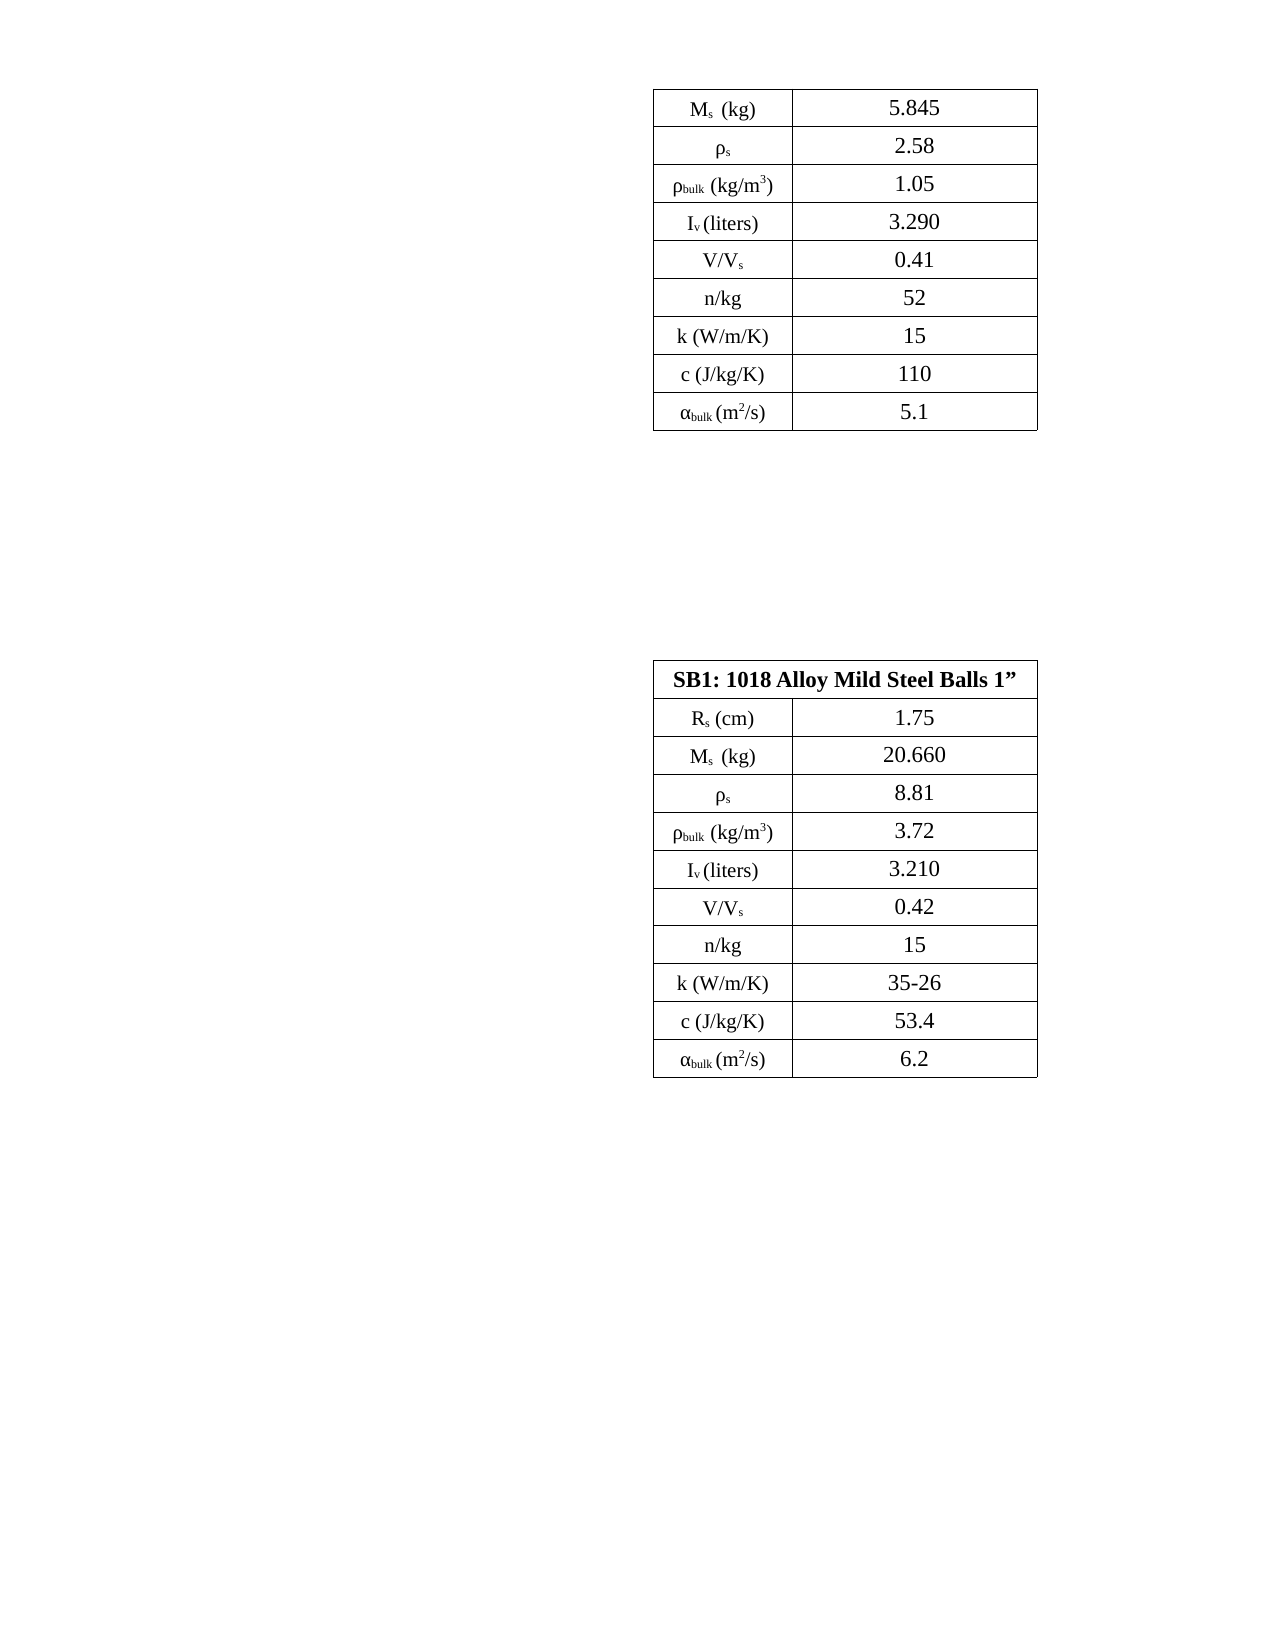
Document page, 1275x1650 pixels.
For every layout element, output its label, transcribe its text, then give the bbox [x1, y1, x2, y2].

table_cell c (J/kg/K) [654, 1002, 792, 1039]
table_cell 3.290 [793, 203, 1037, 240]
table_cell c (J/kg/K) [654, 355, 792, 392]
table_cell 52 [793, 279, 1037, 316]
table_cell n/kg [654, 279, 792, 316]
table_cell 53.4 [793, 1002, 1037, 1039]
table_cell Ms (kg) [654, 737, 792, 774]
table_cell Ms (kg) [654, 90, 792, 126]
table_cell 3.210 [793, 851, 1037, 887]
table_cell 15 [793, 926, 1037, 963]
table_cell Iv (liters) [654, 203, 792, 240]
table_cell 5.1 [793, 393, 1037, 430]
table_cell k (W/m/K) [654, 964, 792, 1001]
table_cell 20.660 [793, 737, 1037, 774]
table_cell n/kg [654, 926, 792, 963]
table_cell 8.81 [793, 775, 1037, 812]
table_cell 6.2 [793, 1040, 1037, 1077]
table_cell 1.05 [793, 165, 1037, 202]
table_cell 35-26 [793, 964, 1037, 1001]
table_cell 3.72 [793, 813, 1037, 849]
table_cell ρs [654, 127, 792, 164]
table_cell k (W/m/K) [654, 317, 792, 354]
table_cell 1.75 [793, 699, 1037, 736]
table_cell αbulk (m2/s) [654, 393, 792, 430]
table_cell 0.41 [793, 241, 1037, 278]
table_cell 2.58 [793, 127, 1037, 164]
table_cell 5.845 [793, 90, 1037, 126]
table_cell ρs [654, 775, 792, 812]
table_cell αbulk (m2/s) [654, 1040, 792, 1077]
table_cell Iv (liters) [654, 851, 792, 887]
table_cell Rs (cm) [654, 699, 792, 736]
table_cell ρbulk (kg/m3) [654, 165, 792, 202]
table_cell V/Vs [654, 241, 792, 278]
table_cell 15 [793, 317, 1037, 354]
table_cell 0.42 [793, 889, 1037, 925]
table_cell V/Vs [654, 889, 792, 925]
table_cell ρbulk (kg/m3) [654, 813, 792, 849]
table_header SB1: 1018 Alloy Mild Steel Balls 1” [654, 661, 1037, 698]
table_cell 110 [793, 355, 1037, 392]
